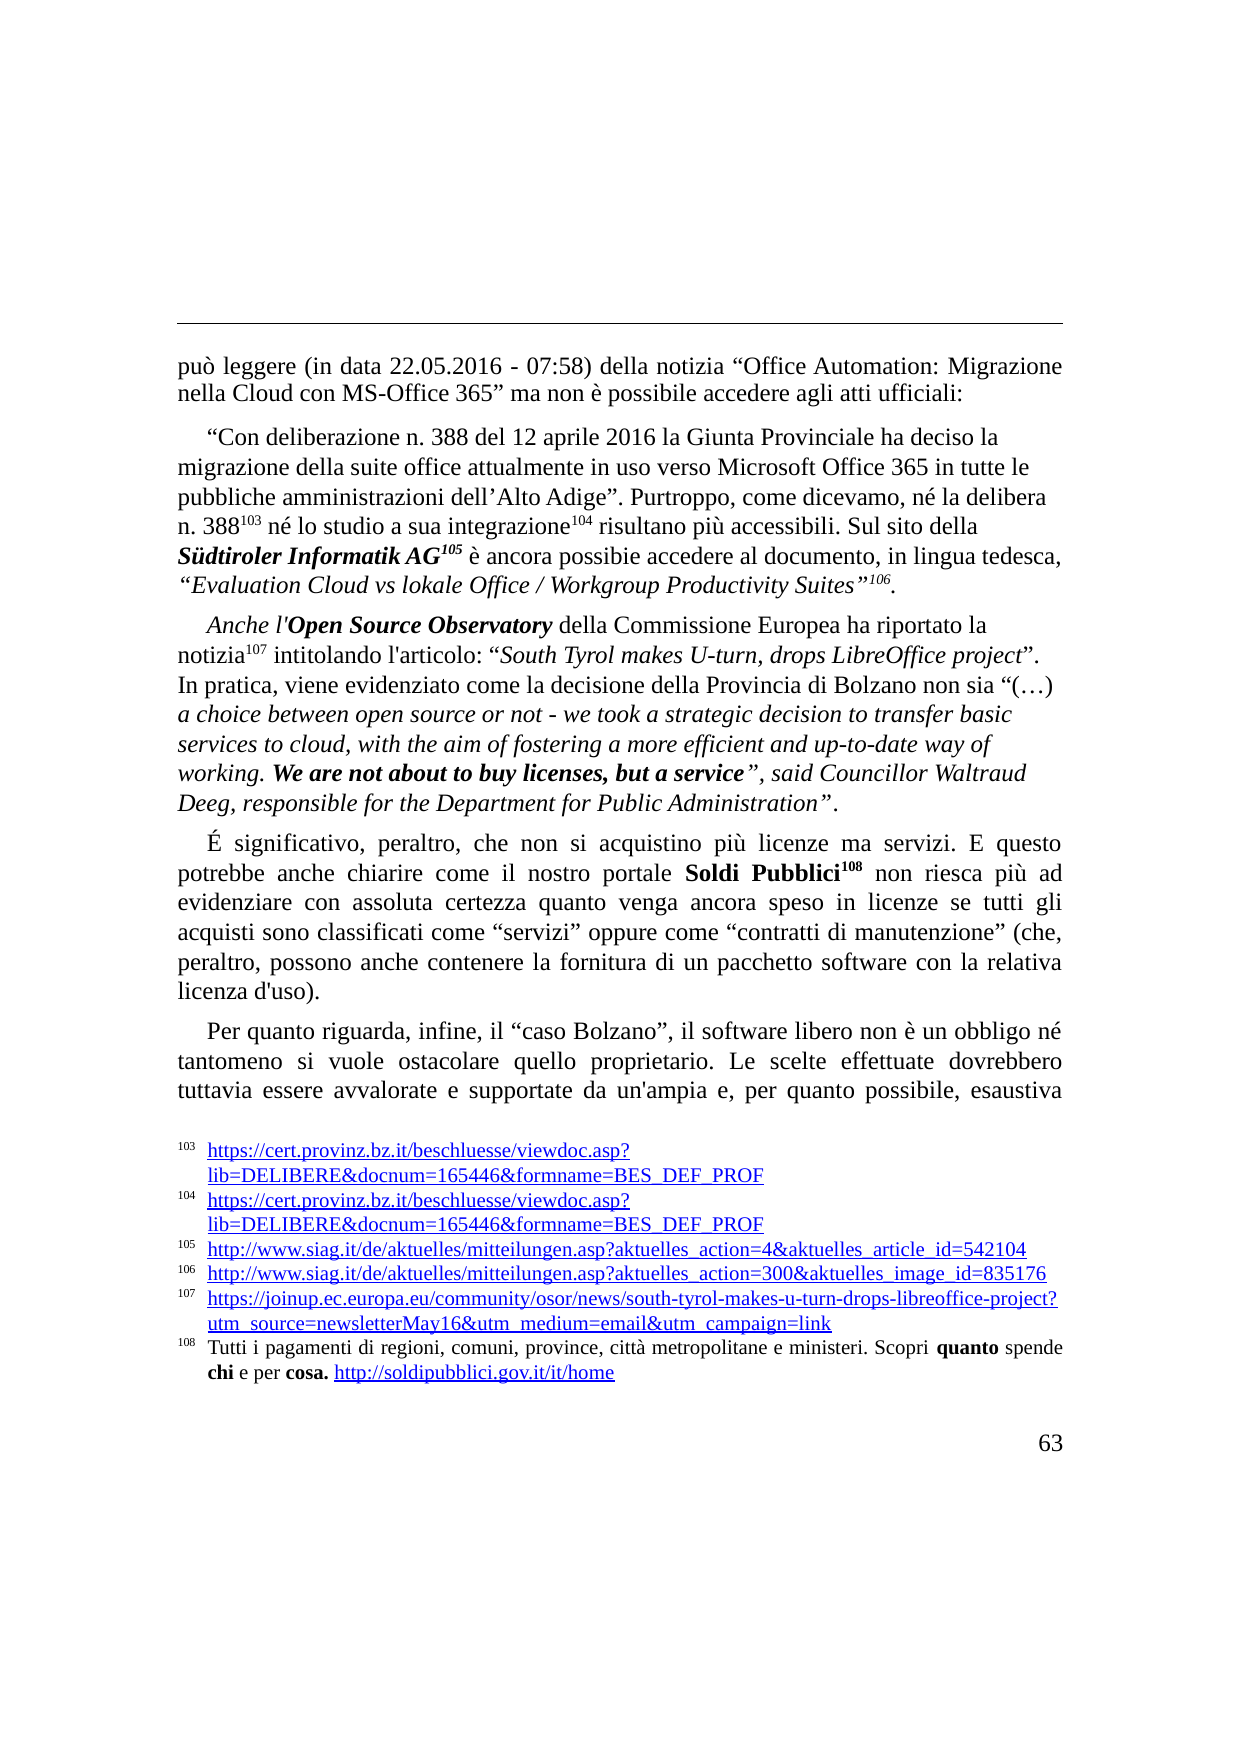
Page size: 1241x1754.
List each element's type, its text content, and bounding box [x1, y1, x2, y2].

text http://www.siag.it/de/aktuelles/mitteilungen.asp?aktuelles_action=4&aktuelles_article_id=542104 [177, 1238, 1063, 1261]
text https://cert.provinz.bz.it/beschluesse/viewdoc.asp?lib=DELIBERE&docnum=165446&formname=BES_DEF_PROF [177, 1188, 1063, 1236]
text https://cert.provinz.bz.it/beschluesse/viewdoc.asp?lib=DELIBERE&docnum=165446&formname=BES_DEF_PROF [177, 1139, 1063, 1187]
text http://www.siag.it/de/aktuelles/mitteilungen.asp?aktuelles_action=300&aktuelles_image_id=835176 [177, 1262, 1063, 1285]
text “Con deliberazione n. 388 del 12 aprile 2016 la Giunta Provinciale ha deciso la migrazione della suite office attualmente in uso verso Microsoft Office 365 in tutte le pubbliche amministrazioni dell’Alto Adige”. Purtroppo, come dicevamo, né la delibera n. 388 né lo studio a sua integrazione risultano più accessibili. Sul sito della Südtiroler Informatik AG è ancora possibie accedere al documento, in lingua tedesca, “Evaluation Cloud vs lokale Office / Workgroup Productivity Suites”. [177, 423, 1063, 599]
text É significativo, peraltro, che non si acquistino più licenze ma servizi. E questo potrebbe anche chiarire come il nostro portale Soldi Pubblici non riesca più ad evidenziare con assoluta certezza quanto venga ancora speso in licenze se tutti gli acquisti sono classificati come “servizi” oppure come “contratti di manutenzione” (che, peraltro, possono anche contenere la fornitura di un pacchetto software con la relativa licenza d'uso). [177, 829, 1063, 1005]
text Anche l'Open Source Observatory della Commissione Europea ha riportato la notizia intitolando l'articolo: “South Tyrol makes U-turn, drops LibreOffice project”. In pratica, viene evidenziato come la decisione della Provincia di Bolzano non sia “(…) a choice between open source or not - we took a strategic decision to transfer basic services to cloud, with the aim of fostering a more efficient and up-to-date way of working. We are not about to buy licenses, but a service”, said Councillor Waltraud Deeg, responsible for the Department for Public Administration”. [177, 612, 1063, 817]
text Tutti i pagamenti di regioni, comuni, province, città metropolitane e ministeri. Scopri quanto spende chi e per cosa. http://soldipubblici.gov.it/it/home [177, 1336, 1063, 1384]
text E' importante il fatto che Libre Italia abbia scritto una “lettera aperta” al comune di Bolzano ed è ancora più “insolito” che i documenti ufficiali che dovrebbero accompagnare questo “processo di ritorno” siano stati esposti dapprima nella sola lingua tedesca ed in seguito siano diventati praticamente inaccessibili. Infatti, nella pagina delle “Curiosità” relative alla Ripartizione Informatica della Provincia di Bolzano si può leggere (in data 22.05.2016 - 07:58) della notizia “Office Automation: Migrazione nella Cloud con MS-Office 365” ma non è possibile accedere agli atti ufficiali: [177, 353, 1063, 407]
text https://joinup.ec.europa.eu/community/osor/news/south-tyrol-makes-u-turn-drops-libreoffice-project?utm_source=newsletterMay16&utm_medium=email&utm_campaign=link [177, 1287, 1063, 1334]
text Per quanto riguarda, infine, il “caso Bolzano”, il software libero non è un obbligo né tantomeno si vuole ostacolare quello proprietario. Le scelte effettuate dovrebbero tuttavia essere avvalorate e supportate da un'ampia e, per quanto possibile, esaustiva [177, 1017, 1063, 1104]
